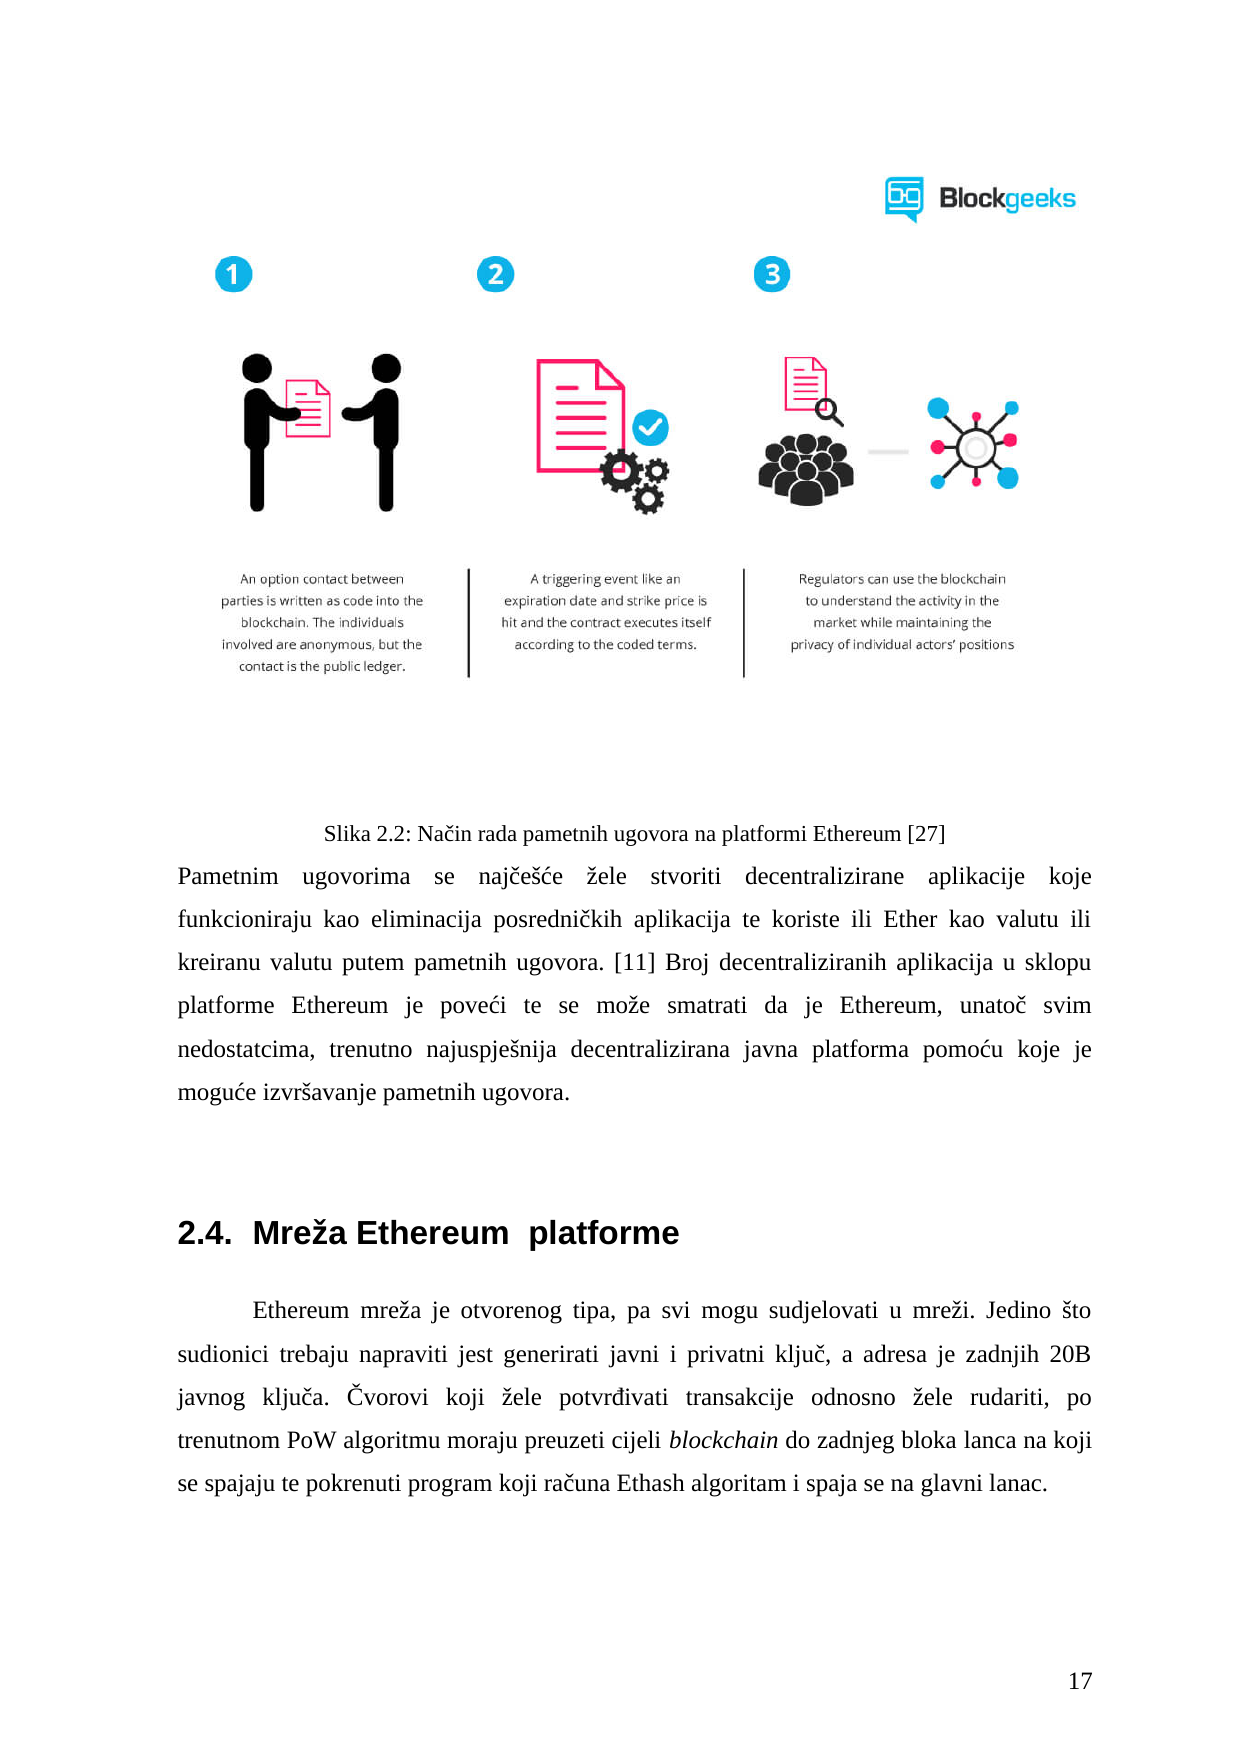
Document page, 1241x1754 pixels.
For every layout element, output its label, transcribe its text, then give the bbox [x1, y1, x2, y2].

picture [177, 160, 1093, 808]
text Slika 2.2: Način rada pametnih ugovora na platformi Ethereum [27] [177, 808, 1092, 847]
text Pametnim ugovorima se najčešće žele stvoriti decentralizirane aplikacije koje funkcioniraju kao eliminacija posredničkih aplikacija te koriste ili Ether kao valutu ili kreiranu valutu putem pametnih ugovora. [11] Broj decentraliziranih aplikacija u sklopu platforme Ethereum je poveći te se može smatrati da je Ethereum, unatoč svim nedostatcima, trenutno najuspješnija decentralizirana javna platforma pomoću koje je moguće izvršavanje pametnih ugovora. [177, 847, 1092, 1106]
text [177, 148, 1092, 160]
text Ethereum mreža je otvorenog tipa, pa svi mogu sudjelovati u mreži. Jedino što sudionici trebaju napraviti jest generirati javni i privatni ključ, a adresa je zadnjih 20B javnog ključa. Čvorovi koji žele potvrđivati transakcije odnosno žele rudariti, po trenutnom PoW algoritmu moraju preuzeti cijeli blockchain do zadnjeg bloka lanca na koji se spajaju te pokrenuti program koji računa Ethash algoritam i spaja se na glavni lanac. [177, 1296, 1092, 1497]
subtitle Mreža Ethereum platforme [177, 1213, 1092, 1251]
